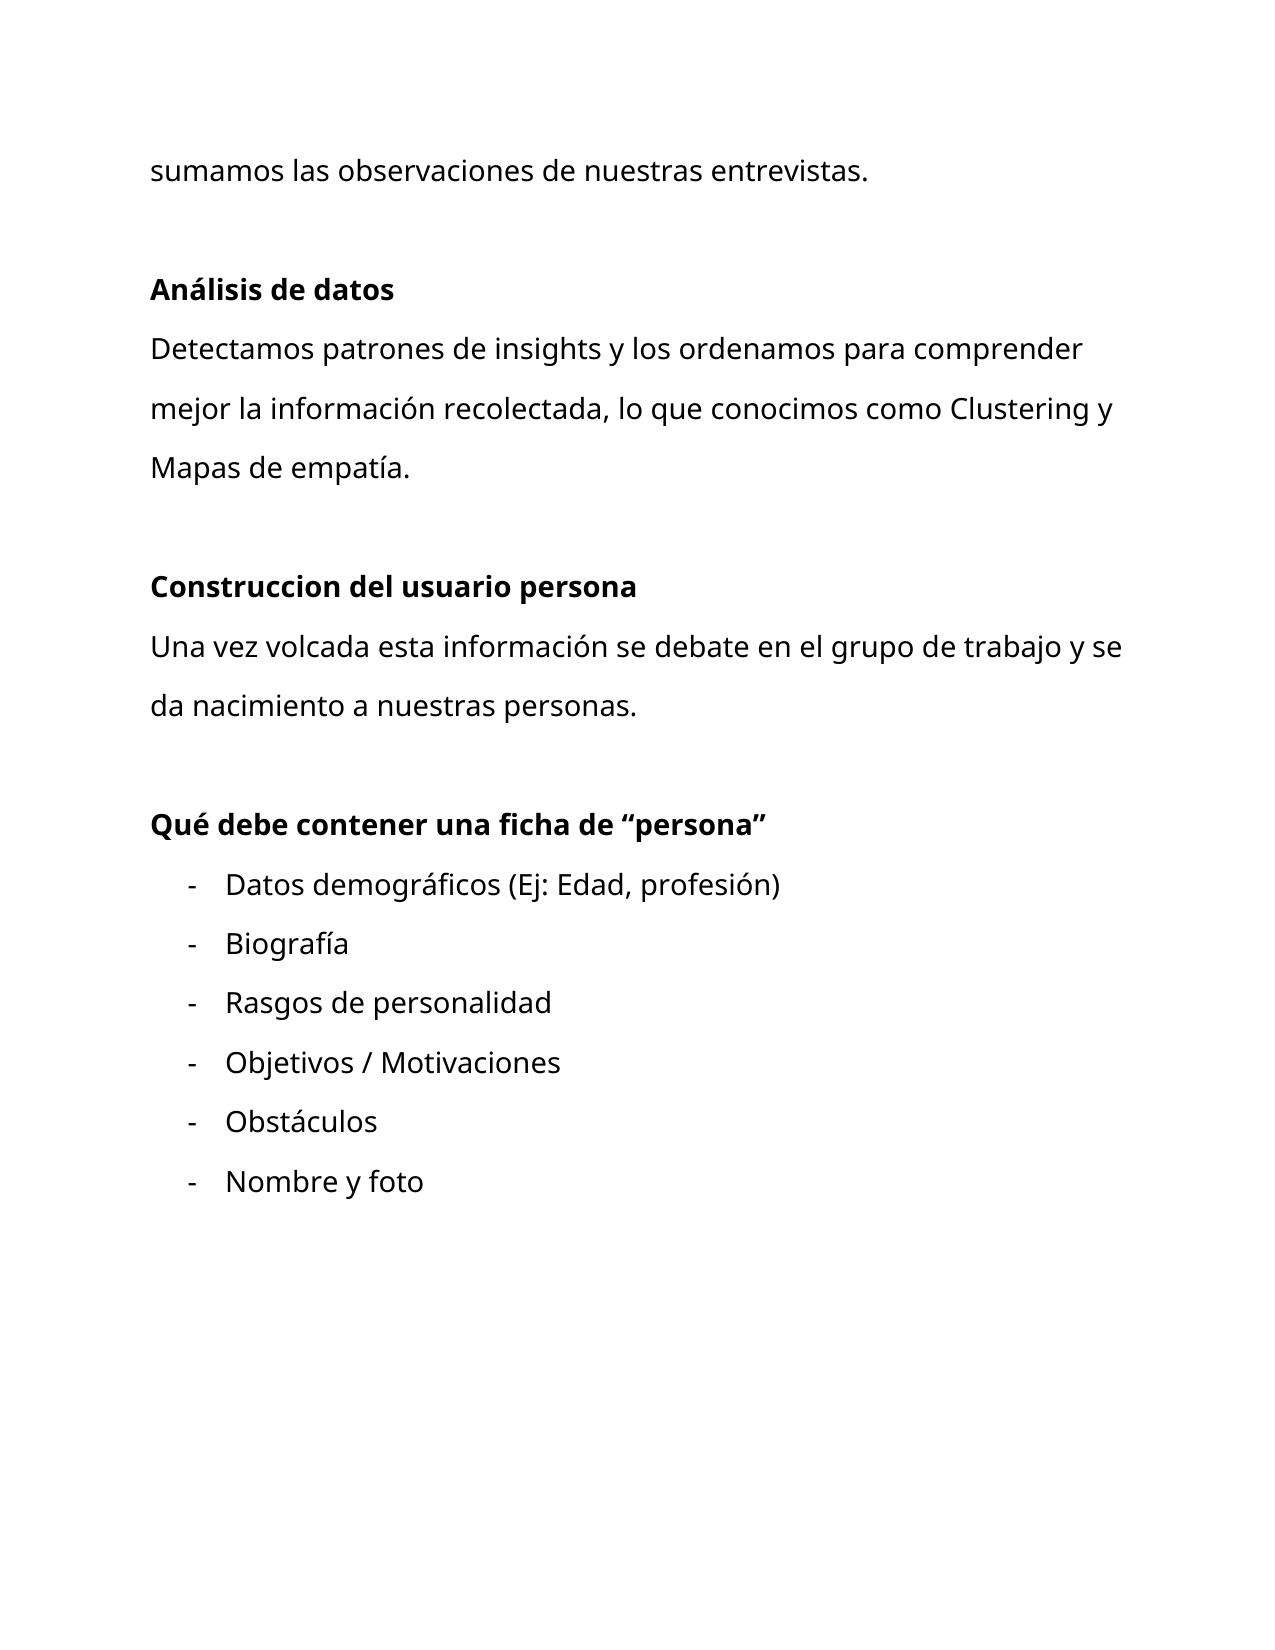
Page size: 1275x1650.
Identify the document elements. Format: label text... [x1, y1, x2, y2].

text Qué debe contener una ficha de “persona” [150, 804, 1125, 844]
text Análisis de datos [150, 269, 1125, 309]
list Obstáculos [187, 1102, 1125, 1141]
text Detectamos patrones de insights y los ordenamos para comprender mejor la información recolectada, lo que conocimos como Clustering y Mapas de empatía. [150, 328, 1125, 487]
list Nombre y foto [187, 1161, 1125, 1201]
text Construccion del usuario persona [150, 566, 1125, 606]
list Biografía [187, 923, 1125, 963]
text Una vez volcada esta información se debate en el grupo de trabajo y se da nacimiento a nuestras personas. [150, 626, 1125, 725]
list Objetivos / Motivaciones [187, 1042, 1125, 1082]
list Rasgos de personalidad [187, 983, 1125, 1022]
list Datos demográficos (Ej: Edad, profesión) [187, 864, 1125, 903]
text sumamos las observaciones de nuestras entrevistas. [150, 150, 1125, 190]
